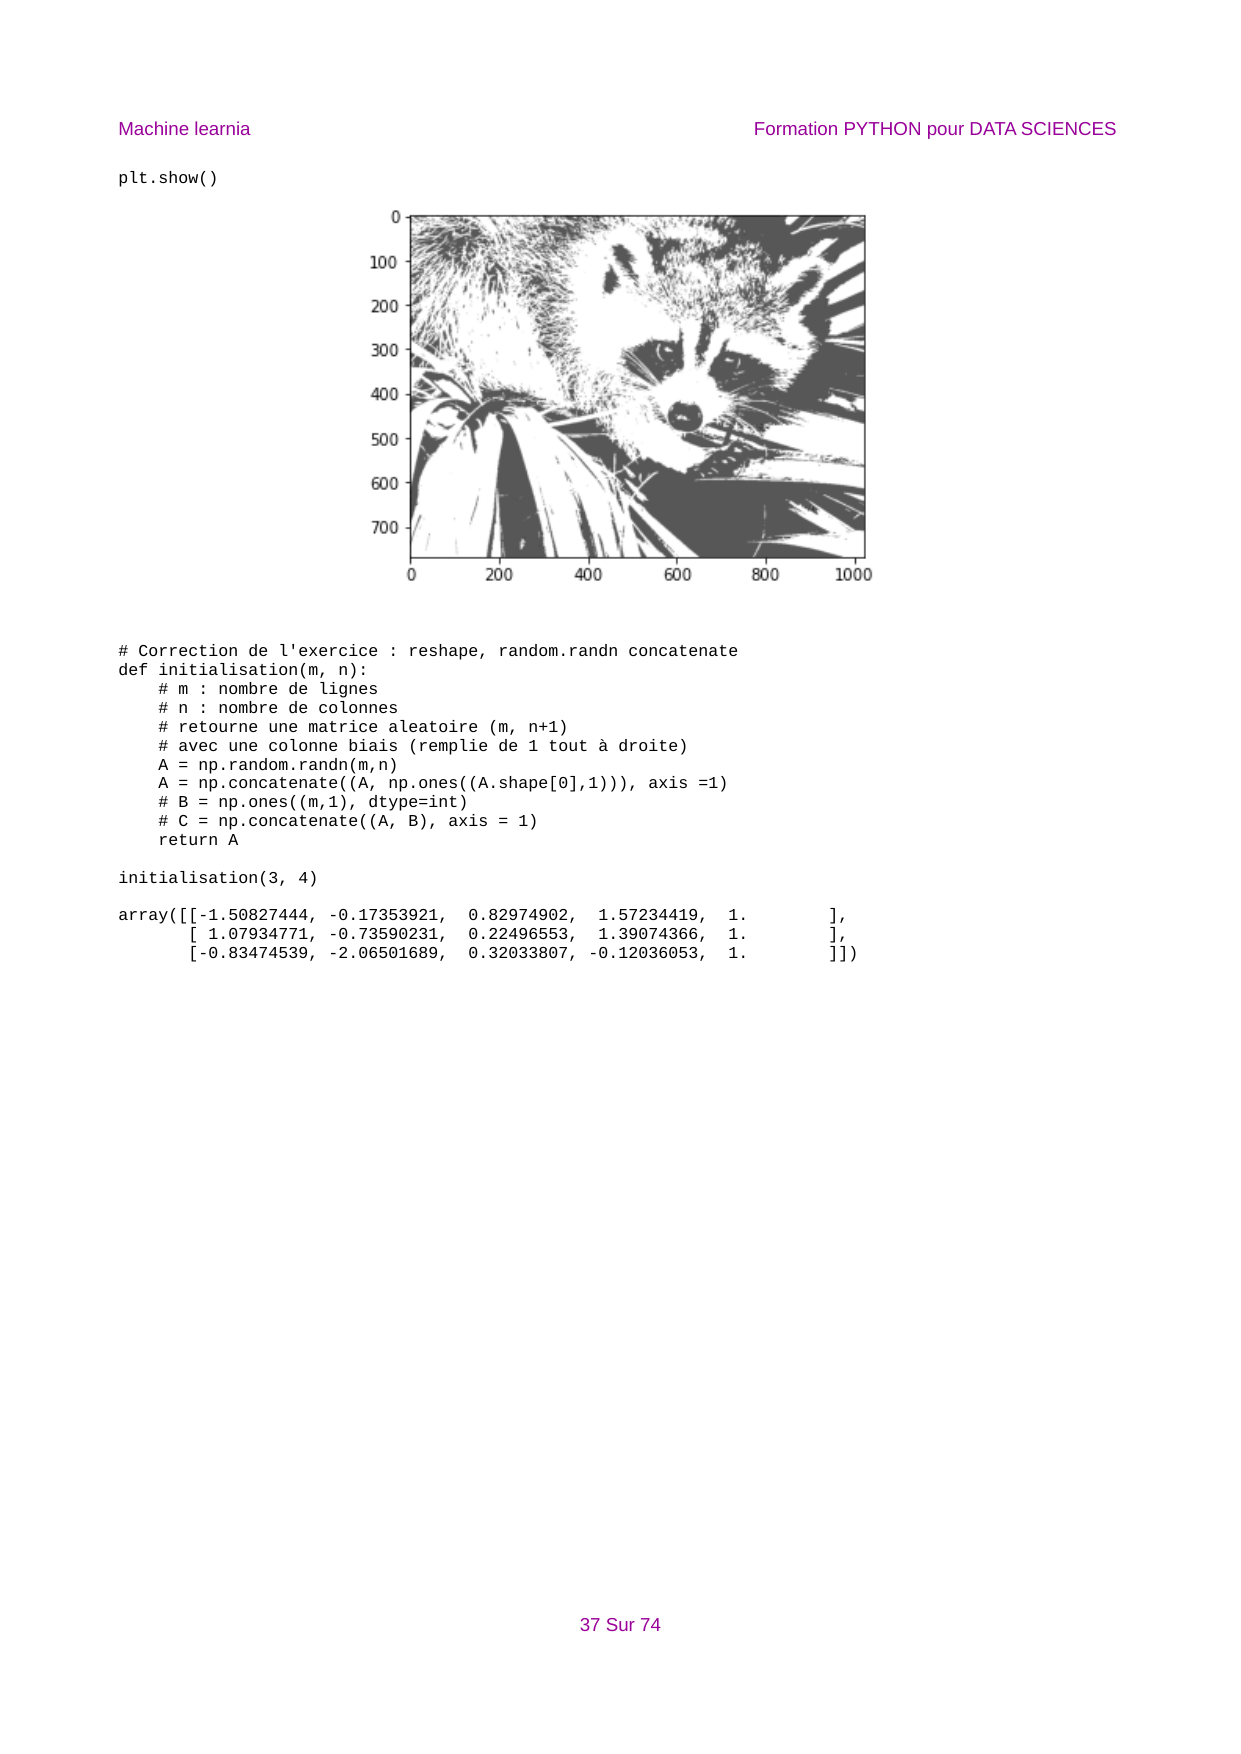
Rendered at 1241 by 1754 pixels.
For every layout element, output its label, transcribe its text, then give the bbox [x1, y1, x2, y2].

text # n : nombre de colonnes [118, 699, 1122, 718]
text [-0.83474539, -2.06501689, 0.32033807, -0.12036053, 1. ]]) [118, 945, 1122, 963]
text # retourne une matrice aleatoire (m, n+1) [118, 718, 1122, 737]
text # avec une colonne biais (remplie de 1 tout à droite) [118, 737, 1122, 756]
text array([[-1.50827444, -0.17353921, 0.82974902, 1.57234419, 1. ], [118, 907, 1122, 926]
text initialisation(3, 4) [118, 869, 1122, 888]
picture [338, 206, 902, 606]
text # m : nombre de lignes [118, 681, 1122, 699]
text A = np.random.randn(m,n) [118, 756, 1122, 775]
text # C = np.concatenate((A, B), axis = 1) [118, 813, 1122, 832]
text # B = np.ones((m,1), dtype=int) [118, 794, 1122, 813]
text A = np.concatenate((A, np.ones((A.shape[0],1))), axis =1) [118, 775, 1122, 794]
text [ 1.07934771, -0.73590231, 0.22496553, 1.39074366, 1. ], [118, 926, 1122, 945]
text def initialisation(m, n): [118, 662, 1122, 681]
text return A [118, 832, 1122, 850]
text # Correction de l'exercice : reshape, random.randn concatenate [118, 643, 1122, 662]
text plt.show() [118, 169, 1122, 188]
